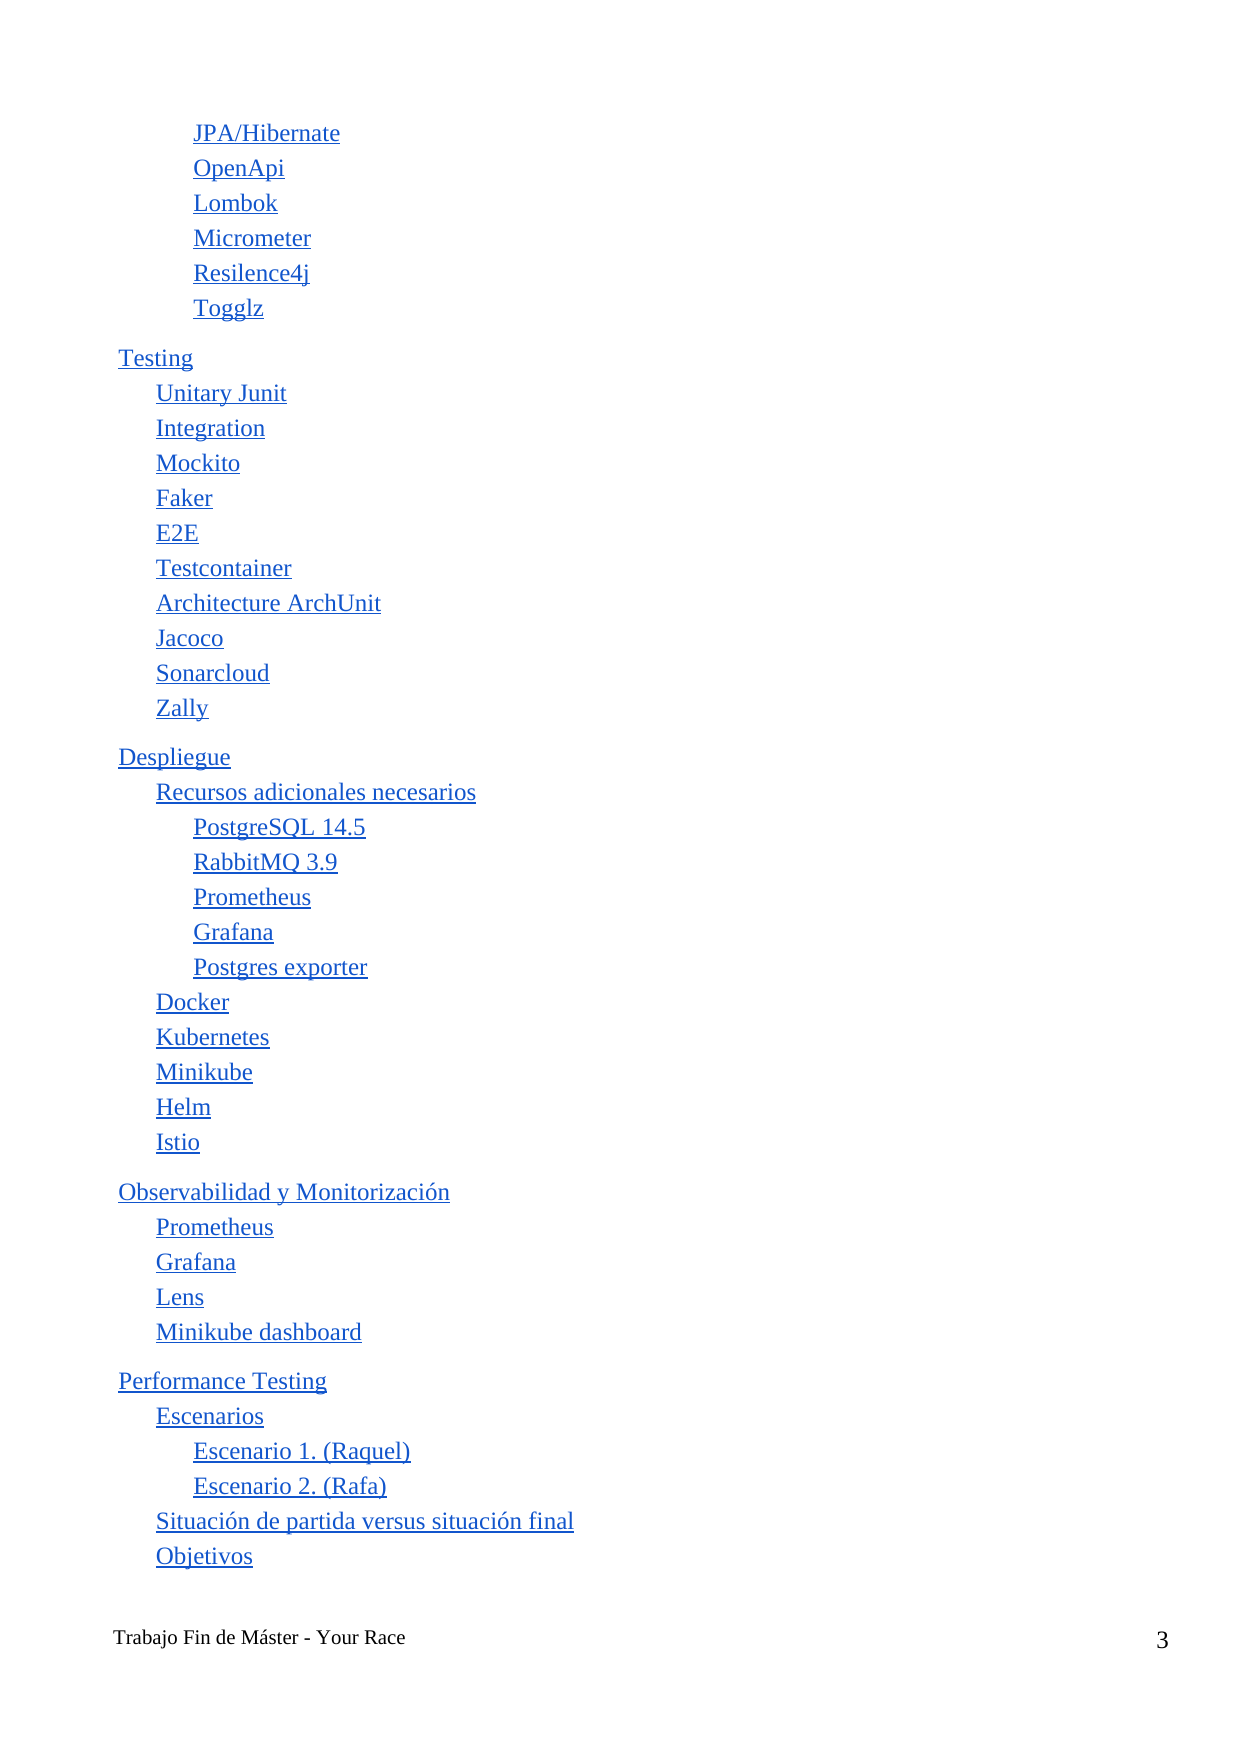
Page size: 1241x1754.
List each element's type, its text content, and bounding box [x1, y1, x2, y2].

text Grafana [193, 917, 1122, 946]
text Prometheus [156, 1212, 1122, 1241]
text Escenarios [156, 1401, 1122, 1430]
text Testcontainer [156, 553, 1122, 581]
text Minikube [156, 1057, 1122, 1086]
text Zally [156, 693, 1122, 721]
text Situación de partida versus situación final [156, 1506, 1122, 1535]
text Togglz [193, 293, 1122, 322]
text PostgreSQL 14.5 [193, 812, 1122, 841]
text Observabilidad y Monitorización [118, 1177, 1122, 1206]
text E2E [156, 518, 1122, 546]
text Postgres exporter [193, 952, 1122, 981]
text OpenApi [193, 153, 1122, 182]
text Grafana [156, 1247, 1122, 1276]
text Micrometer [193, 223, 1122, 252]
text Recursos adicionales necesarios [156, 777, 1122, 806]
text Objetivos [156, 1541, 1122, 1570]
text Lombok [193, 188, 1122, 217]
text Escenario 2. (Rafa) [193, 1471, 1122, 1500]
text Architecture ArchUnit [156, 588, 1122, 616]
text Integration [156, 413, 1122, 441]
text Despliegue [118, 742, 1122, 771]
text Jacoco [156, 623, 1122, 651]
text Testing [118, 343, 1122, 371]
text Docker [156, 987, 1122, 1016]
text Faker [156, 483, 1122, 511]
text Lens [156, 1282, 1122, 1311]
text Performance Testing [118, 1366, 1122, 1395]
text JPA/Hibernate [193, 118, 1122, 147]
text Helm [156, 1092, 1122, 1121]
text Mockito [156, 448, 1122, 476]
text Escenario 1. (Raquel) [193, 1436, 1122, 1465]
text Istio [156, 1127, 1122, 1156]
text Unitary Junit [156, 378, 1122, 406]
text Prometheus [193, 882, 1122, 911]
text Resilence4j [193, 258, 1122, 287]
text RabbitMQ 3.9 [193, 847, 1122, 876]
text Minikube dashboard [156, 1317, 1122, 1346]
text Kubernetes [156, 1022, 1122, 1051]
text Sonarcloud [156, 658, 1122, 686]
